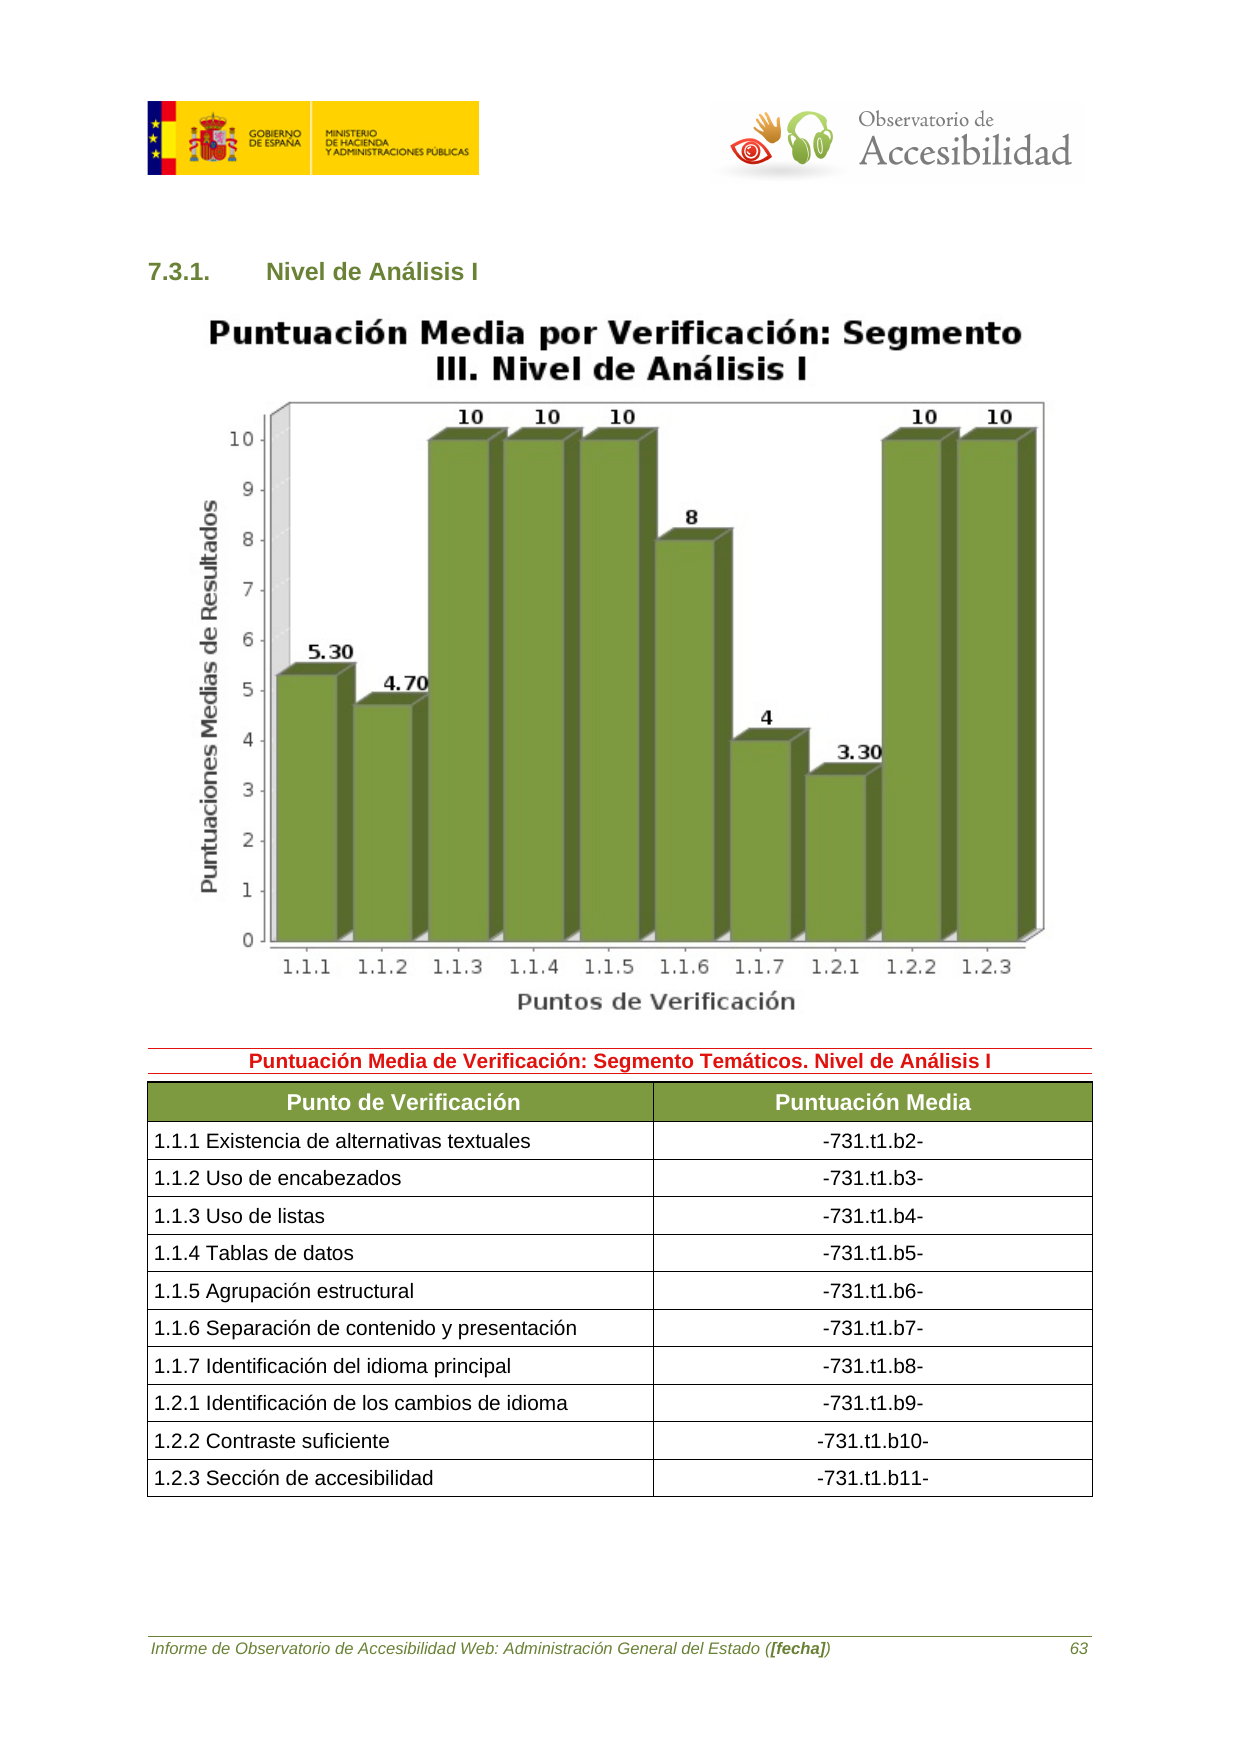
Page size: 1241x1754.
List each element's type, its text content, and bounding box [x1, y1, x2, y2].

table_cell -731.t1.b11- [654, 1460, 1092, 1496]
table_cell 1.1.2 Uso de encabezados [148, 1160, 653, 1196]
picture [178, 313, 1062, 1024]
table_cell -731.t1.b3- [654, 1160, 1092, 1196]
table_cell 1.1.6 Separación de contenido y presentación [148, 1310, 653, 1346]
table_cell 1.2.3 Sección de accesibilidad [148, 1460, 653, 1496]
table_cell -731.t1.b7- [654, 1310, 1092, 1346]
table_cell -731.t1.b5- [654, 1235, 1092, 1271]
table_cell 1.2.1 Identificación de los cambios de idioma [148, 1385, 653, 1421]
text Puntuación Media de Verificación: Segmento Temáticos. Nivel de Análisis I [148, 1049, 1092, 1073]
subtitle Nivel de Análisis I [148, 257, 1092, 286]
table_cell -731.t1.b10- [654, 1422, 1092, 1459]
table_cell -731.t1.b4- [654, 1197, 1092, 1234]
table_cell -731.t1.b2- [654, 1122, 1092, 1159]
picture [147, 101, 479, 175]
picture [710, 102, 1086, 185]
table_cell -731.t1.b6- [654, 1272, 1092, 1309]
table_header Puntuación Media [654, 1083, 1092, 1121]
table_cell 1.1.5 Agrupación estructural [148, 1272, 653, 1309]
table_header Punto de Verificación [148, 1083, 653, 1121]
table_cell 1.1.3 Uso de listas [148, 1197, 653, 1234]
table_cell 1.2.2 Contraste suficiente [148, 1422, 653, 1459]
table_cell -731.t1.b9- [654, 1385, 1092, 1421]
table_cell 1.1.1 Existencia de alternativas textuales [148, 1122, 653, 1159]
table_cell 1.1.4 Tablas de datos [148, 1235, 653, 1271]
table_cell 1.1.7 Identificación del idioma principal [148, 1347, 653, 1384]
table_cell -731.t1.b8- [654, 1347, 1092, 1384]
